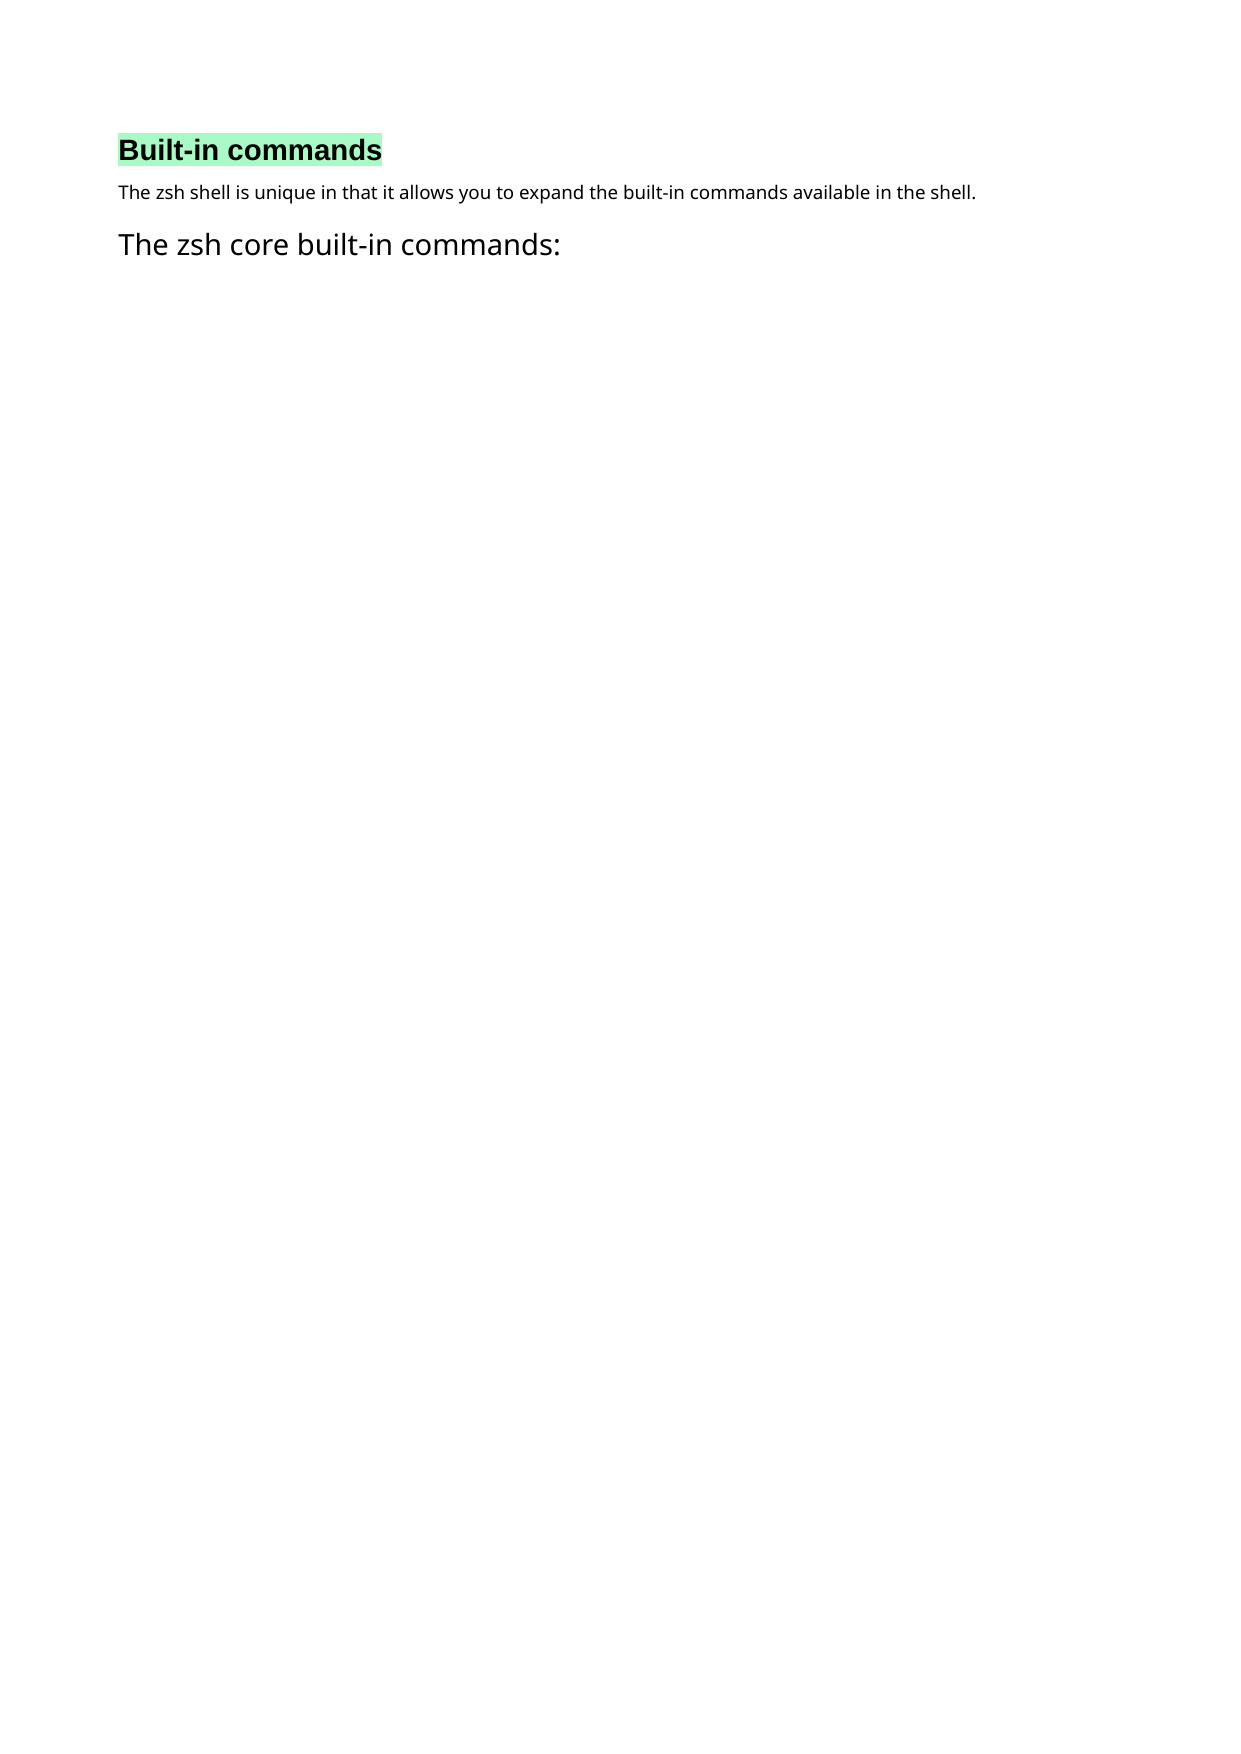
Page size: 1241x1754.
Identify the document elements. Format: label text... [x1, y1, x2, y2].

text The zsh core built-in commands: [118, 224, 1122, 264]
subtitle Built-in commands [382, 133, 1122, 166]
text The zsh shell is unique in that it allows you to expand the built-in commands available in the shell. [118, 179, 1122, 204]
